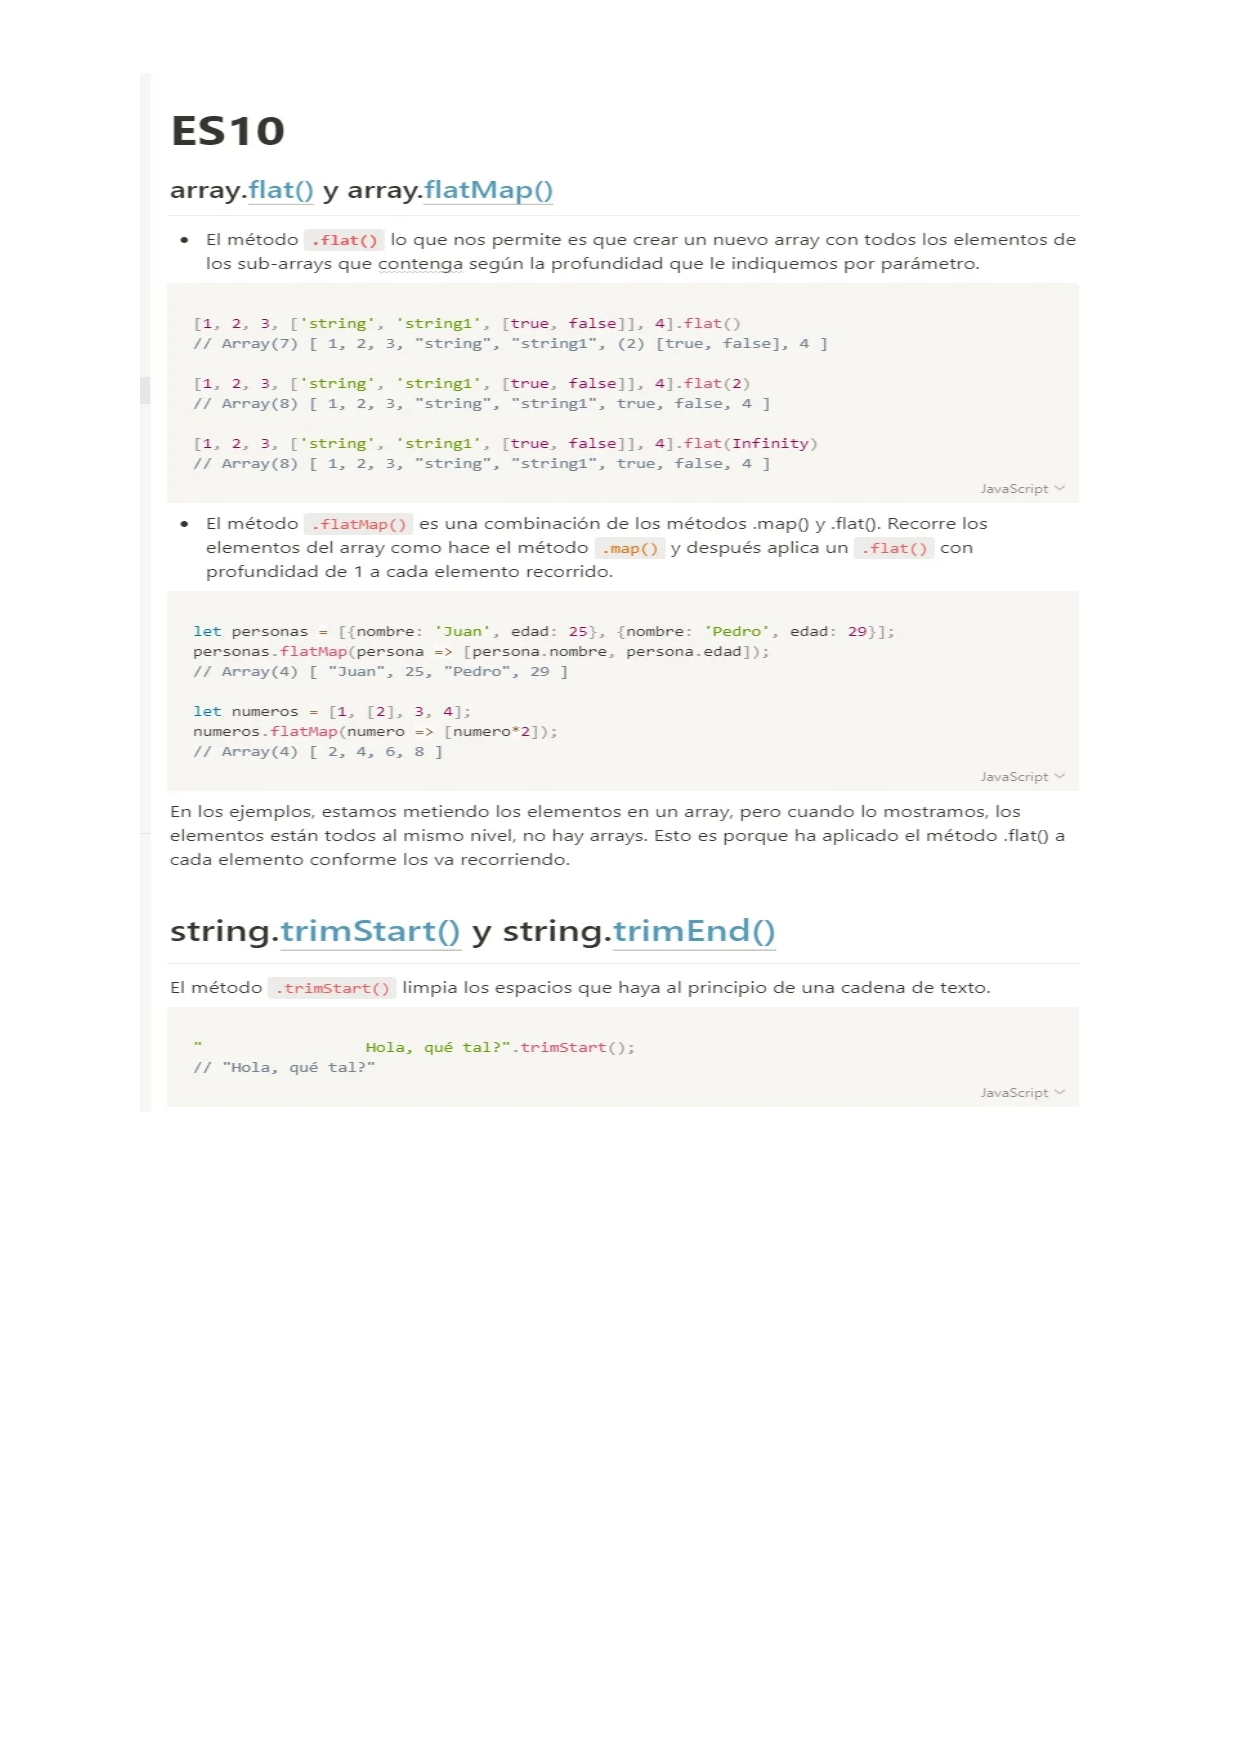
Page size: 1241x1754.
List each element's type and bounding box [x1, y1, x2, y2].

picture [140, 73, 1123, 359]
